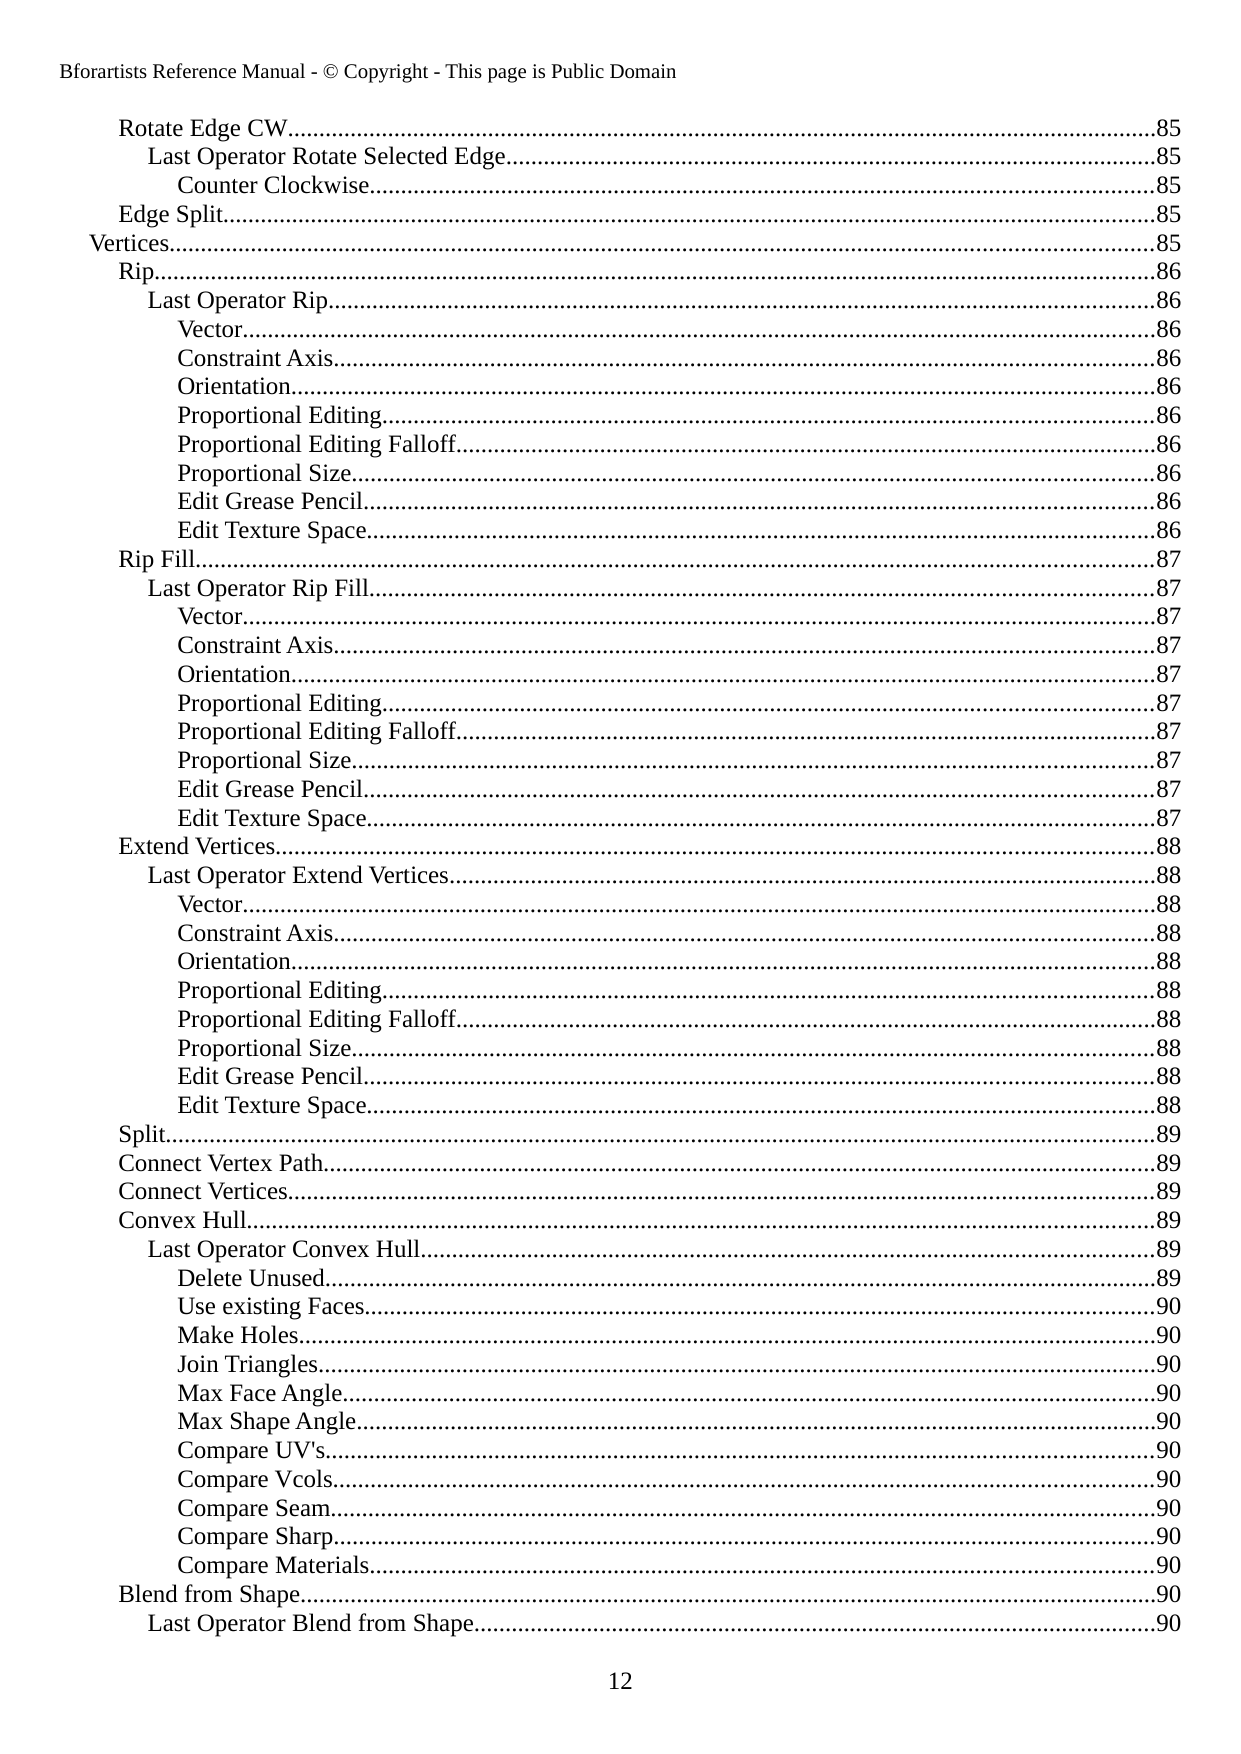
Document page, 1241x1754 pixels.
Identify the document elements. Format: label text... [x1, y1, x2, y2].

text Edit Grease Pencil 86 [177, 486, 1181, 515]
text Compare Vcols 90 [177, 1464, 1181, 1493]
text Edit Grease Pencil 87 [177, 774, 1181, 803]
text Last Operator Blend from Shape 90 [147, 1608, 1181, 1636]
text Proportional Editing 86 [177, 400, 1181, 429]
text Proportional Editing Falloff 86 [177, 429, 1181, 458]
text Extend Vertices 88 [118, 831, 1181, 860]
text Proportional Size 86 [177, 458, 1181, 486]
text Constraint Axis 88 [177, 918, 1181, 946]
text Make Holes 90 [177, 1320, 1181, 1349]
text Compare Sharp 90 [177, 1521, 1181, 1550]
text Edge Split 85 [118, 199, 1181, 228]
text Join Triangles 90 [177, 1349, 1181, 1378]
text Max Face Angle 90 [177, 1378, 1181, 1406]
text Compare Seam 90 [177, 1493, 1181, 1521]
text Rip Fill 87 [118, 544, 1181, 573]
text Rotate Edge CW 85 [118, 113, 1181, 141]
text Constraint Axis 86 [177, 343, 1181, 371]
text Orientation 87 [177, 659, 1181, 688]
text Convex Hull 89 [118, 1205, 1181, 1234]
text Last Operator Rip Fill 87 [147, 573, 1181, 601]
text Connect Vertices 89 [118, 1176, 1181, 1205]
text Rip 86 [118, 256, 1181, 285]
text Proportional Editing Falloff 87 [177, 716, 1181, 745]
text Edit Grease Pencil 88 [177, 1061, 1181, 1090]
text Edit Texture Space 87 [177, 803, 1181, 831]
text Compare Materials 90 [177, 1550, 1181, 1579]
text Delete Unused 89 [177, 1263, 1181, 1291]
text Proportional Editing 88 [177, 975, 1181, 1004]
text Last Operator Convex Hull 89 [147, 1234, 1181, 1263]
text Compare UV's 90 [177, 1435, 1181, 1464]
text Counter Clockwise 85 [177, 170, 1181, 199]
text Edit Texture Space 88 [177, 1090, 1181, 1119]
text Max Shape Angle 90 [177, 1406, 1181, 1435]
text Vector 87 [177, 601, 1181, 630]
text Split 89 [118, 1119, 1181, 1148]
text Proportional Editing Falloff 88 [177, 1004, 1181, 1033]
text Blend from Shape 90 [118, 1579, 1181, 1608]
text Last Operator Extend Vertices 88 [147, 860, 1181, 889]
text Orientation 88 [177, 946, 1181, 975]
text Proportional Editing 87 [177, 688, 1181, 716]
text Last Operator Rip 86 [147, 285, 1181, 314]
text Edit Texture Space 86 [177, 515, 1181, 544]
text Last Operator Rotate Selected Edge 85 [147, 141, 1181, 170]
text Vector 86 [177, 314, 1181, 343]
text Connect Vertex Path 89 [118, 1148, 1181, 1176]
text Orientation 86 [177, 371, 1181, 400]
text Proportional Size 87 [177, 745, 1181, 774]
text Proportional Size 88 [177, 1033, 1181, 1061]
text Constraint Axis 87 [177, 630, 1181, 659]
text Vector 88 [177, 889, 1181, 918]
text Use existing Faces 90 [177, 1291, 1181, 1320]
text Vertices 85 [88, 228, 1181, 256]
